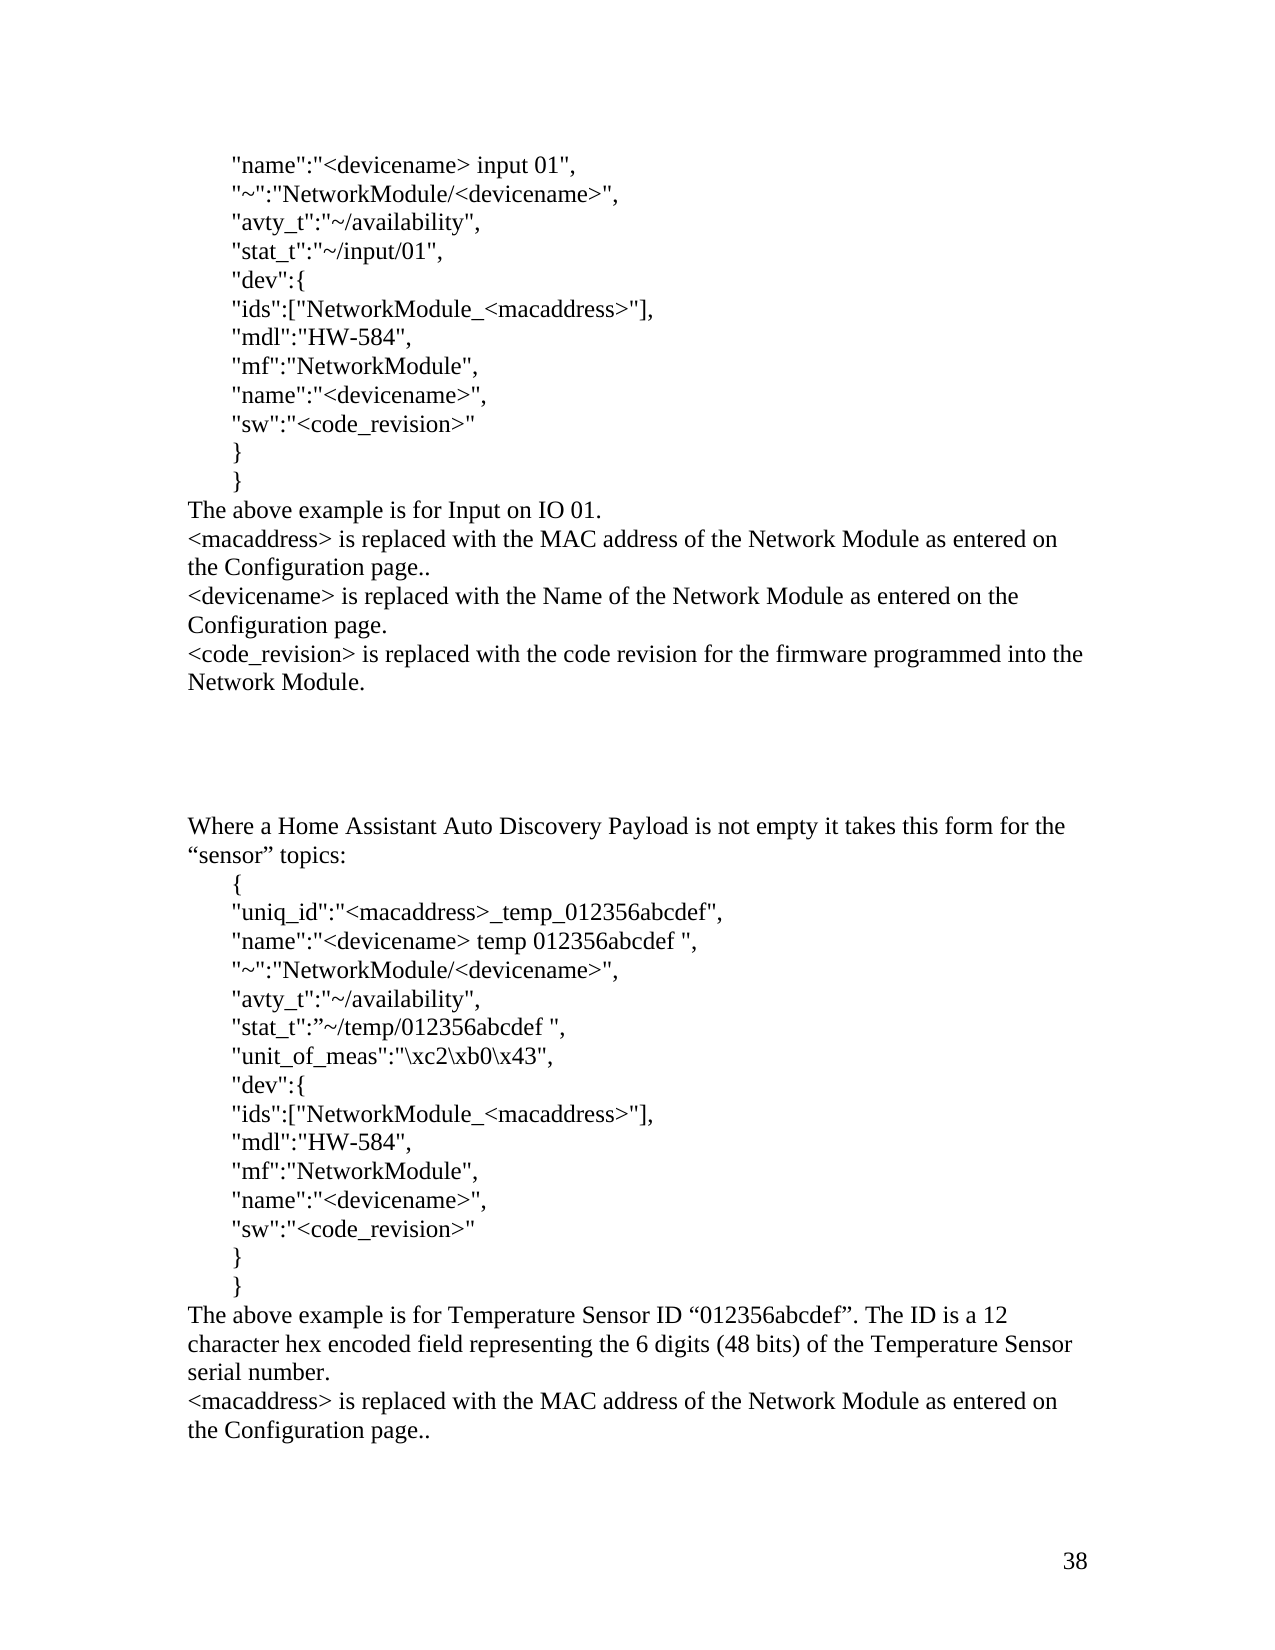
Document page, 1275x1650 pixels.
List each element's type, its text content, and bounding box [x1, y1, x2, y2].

text "ids":["NetworkModule_<macaddress>"], [187, 294, 1087, 322]
text <code_revision> is replaced with the code revision for the firmware programmed into the Network Module. [187, 639, 1087, 696]
text "name":"<devicename>", [187, 380, 1087, 409]
text "sw":"<code_revision>" [187, 1214, 1087, 1242]
text "mdl":"HW-584", [187, 1127, 1087, 1156]
text The above example is for Temperature Sensor ID “012356abcdef”. The ID is a 12 character hex encoded field representing the 6 digits (48 bits) of the Temperature Sensor serial number. [187, 1300, 1087, 1386]
text "name":"<devicename>", [187, 1185, 1087, 1214]
text <macaddress> is replaced with the MAC address of the Network Module as entered on the Configuration page.. [187, 524, 1087, 581]
text <macaddress> is replaced with the MAC address of the Network Module as entered on the Configuration page.. [187, 1386, 1087, 1444]
text } [187, 466, 1087, 495]
text "avty_t":"~/availability", [187, 984, 1087, 1012]
text "avty_t":"~/availability", [187, 207, 1087, 236]
text "stat_t":”~/temp/012356abcdef ", [187, 1012, 1087, 1041]
text "ids":["NetworkModule_<macaddress>"], [187, 1099, 1087, 1127]
text "mf":"NetworkModule", [187, 1156, 1087, 1185]
text } [187, 1271, 1087, 1300]
text The above example is for Input on IO 01. [187, 495, 1087, 524]
text "name":"<devicename> input 01", [187, 150, 1087, 179]
text "mdl":"HW-584", [187, 322, 1087, 351]
text <devicename> is replaced with the Name of the Network Module as entered on the Configuration page. [187, 581, 1087, 639]
text "dev":{ [187, 265, 1087, 294]
text "unit_of_meas":"\xc2\xb0\x43", [187, 1041, 1087, 1070]
text "mf":"NetworkModule", [187, 351, 1087, 380]
text "uniq_id":"<macaddress>_temp_012356abcdef", [187, 897, 1087, 926]
text { [187, 869, 1087, 897]
text "stat_t":"~/input/01", [187, 236, 1087, 265]
text "name":"<devicename> temp 012356abcdef ", [187, 926, 1087, 955]
text "sw":"<code_revision>" [187, 409, 1087, 437]
text "~":"NetworkModule/<devicename>", [187, 955, 1087, 984]
text } [187, 437, 1087, 466]
text "~":"NetworkModule/<devicename>", [187, 179, 1087, 207]
text Where a Home Assistant Auto Discovery Payload is not empty it takes this form for the “sensor” topics: [187, 811, 1087, 869]
text } [187, 1242, 1087, 1271]
text "dev":{ [187, 1070, 1087, 1099]
